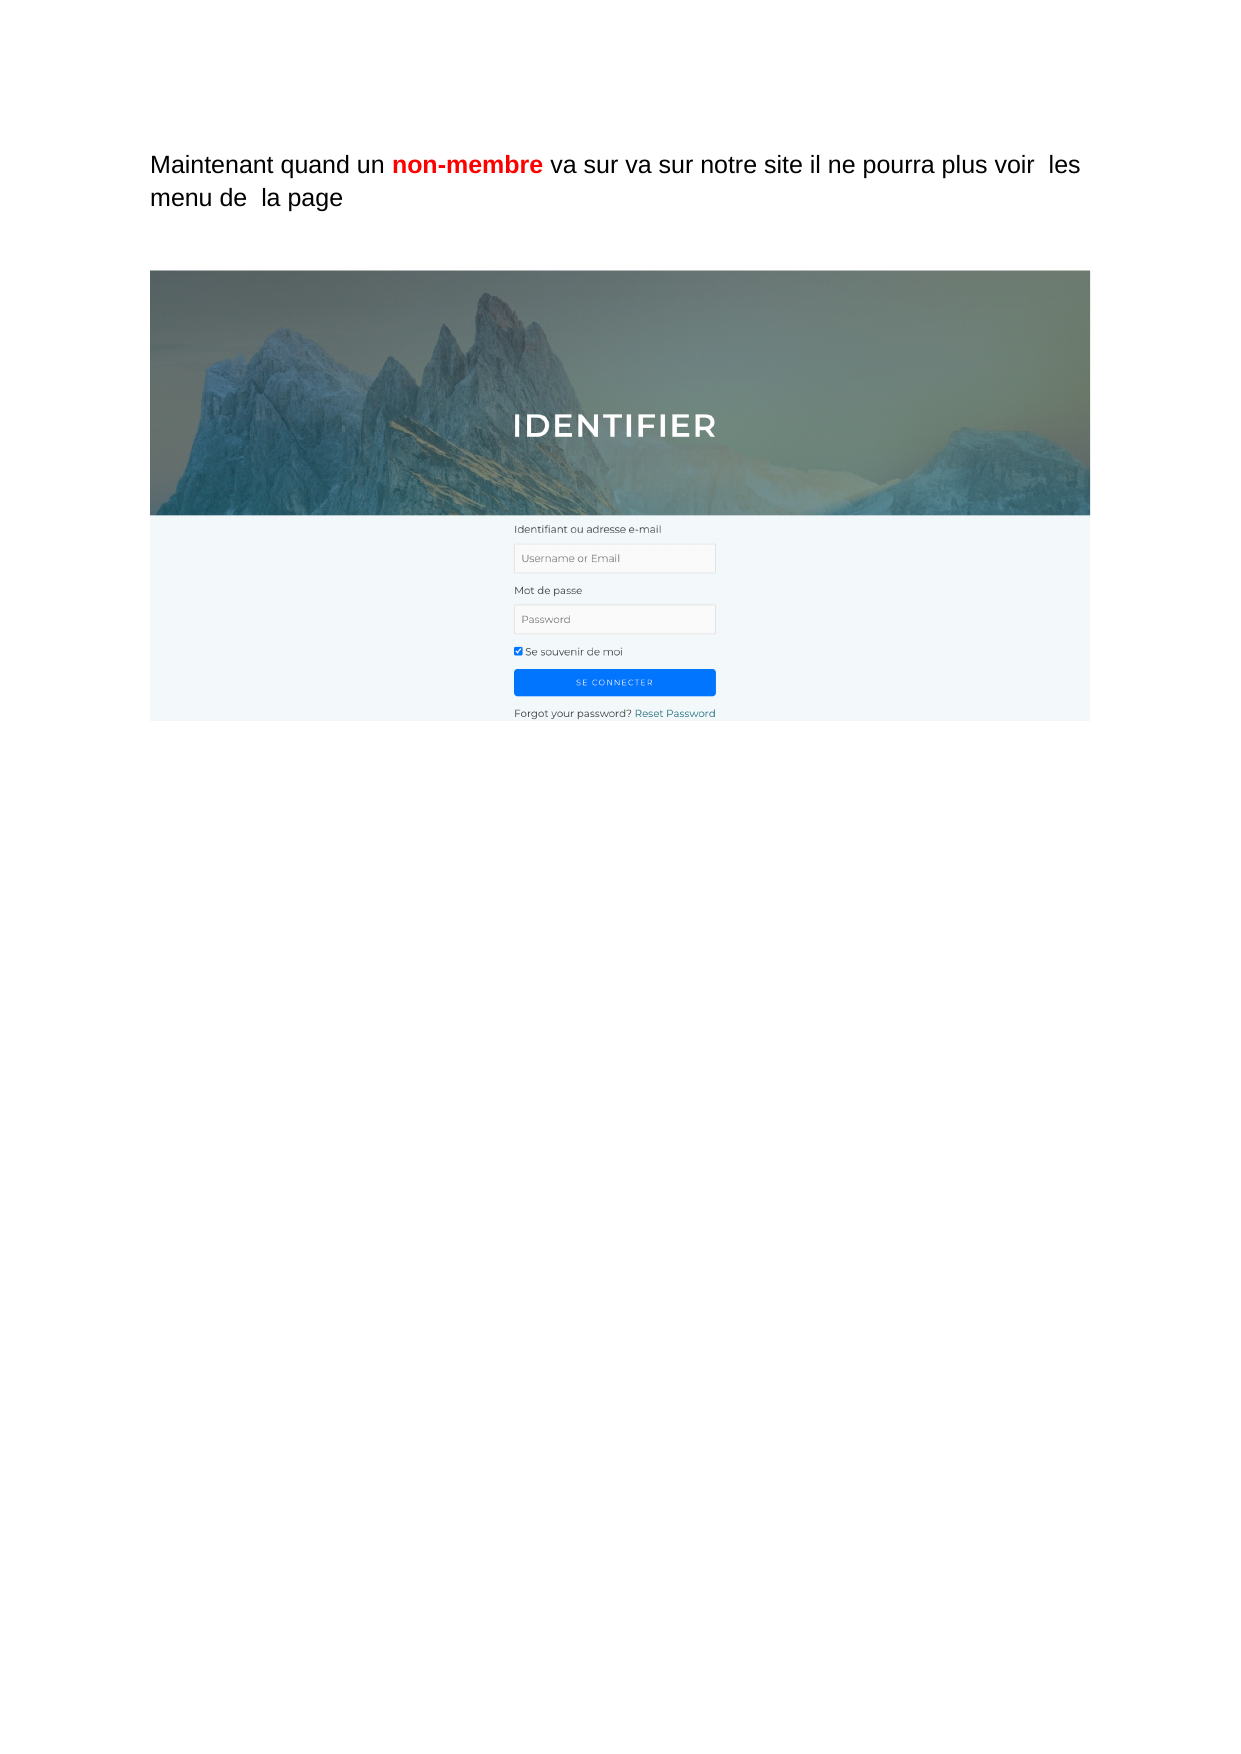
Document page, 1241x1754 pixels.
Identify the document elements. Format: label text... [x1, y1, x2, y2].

text Maintenant quand un non-membre va sur va sur notre site il ne pourra plus voir les menu de la page [150, 150, 1090, 212]
picture [150, 216, 1091, 721]
